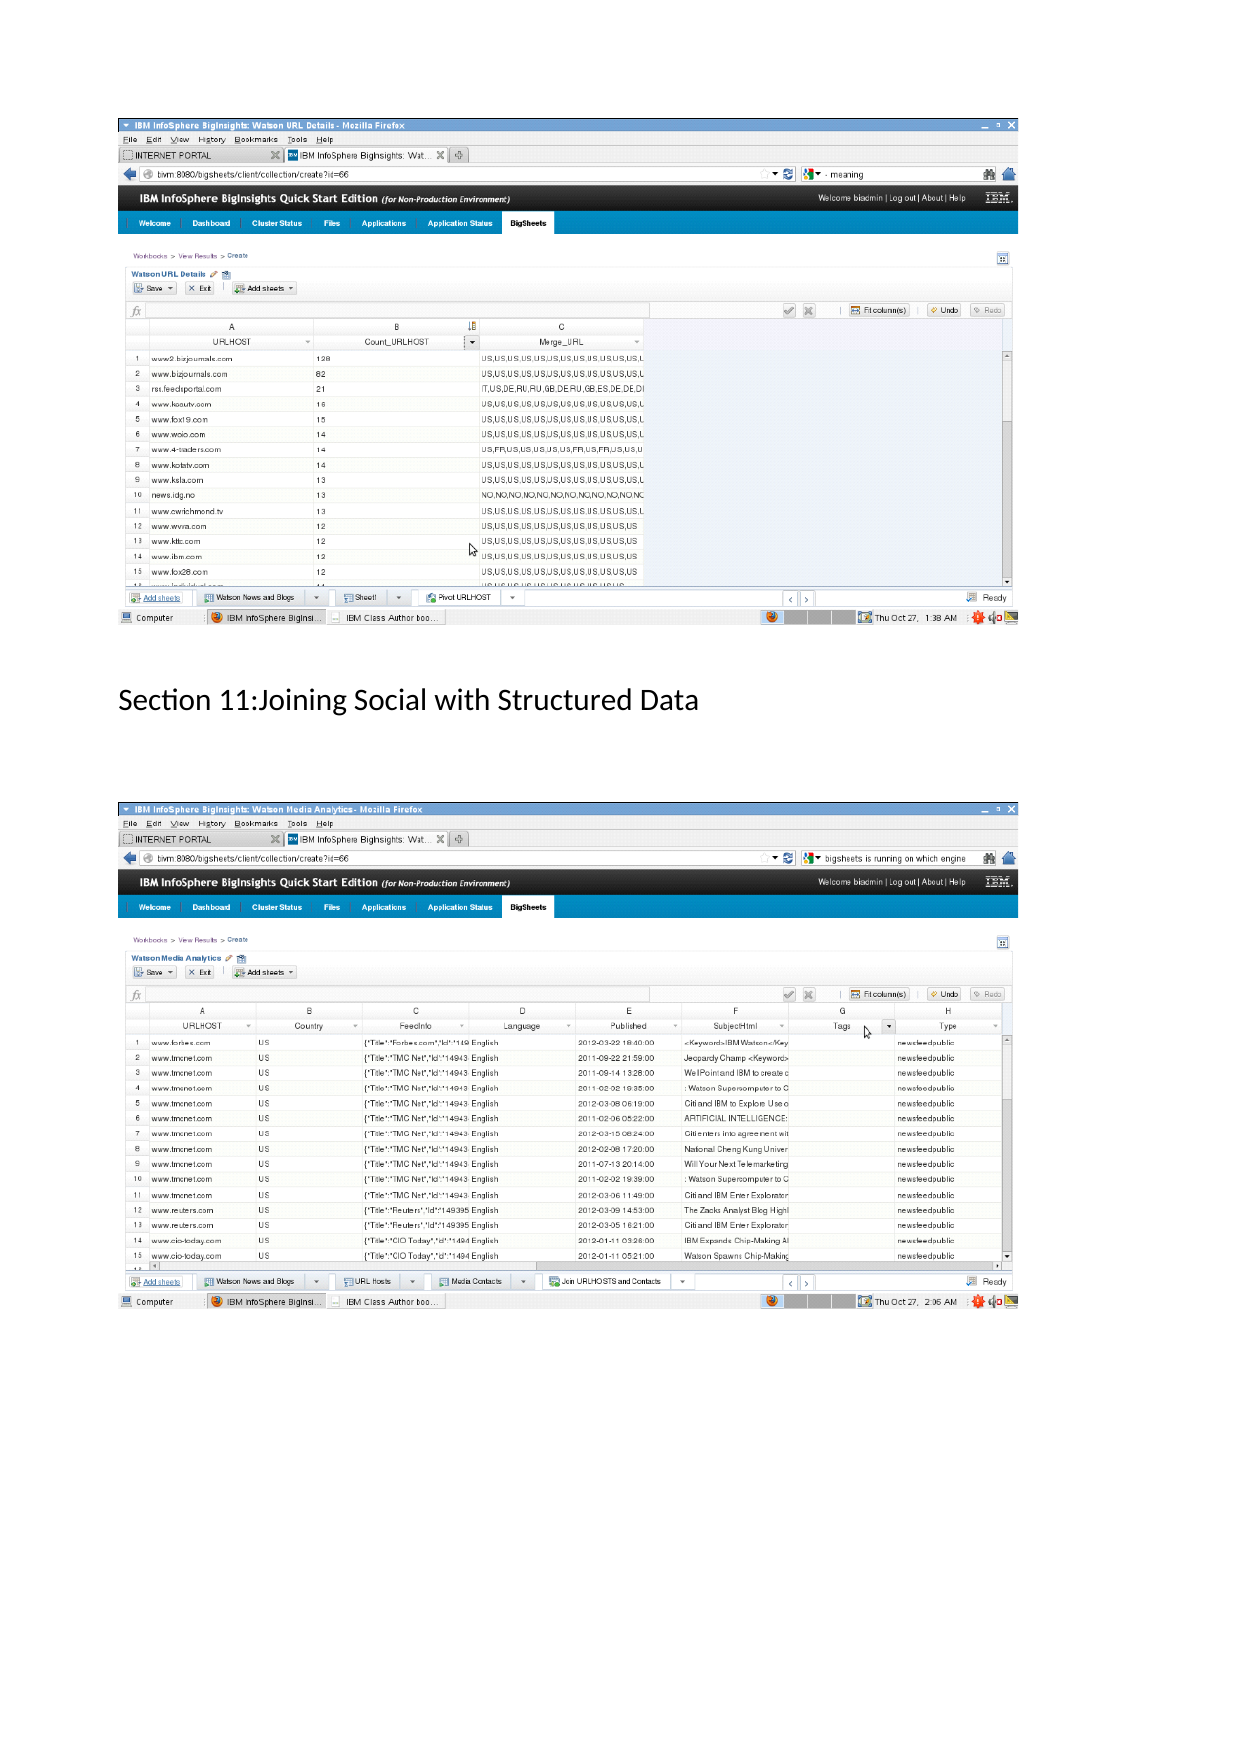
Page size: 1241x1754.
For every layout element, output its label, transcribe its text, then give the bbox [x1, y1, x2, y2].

text Section 11:Joining Social with Structured Data [118, 680, 1122, 718]
